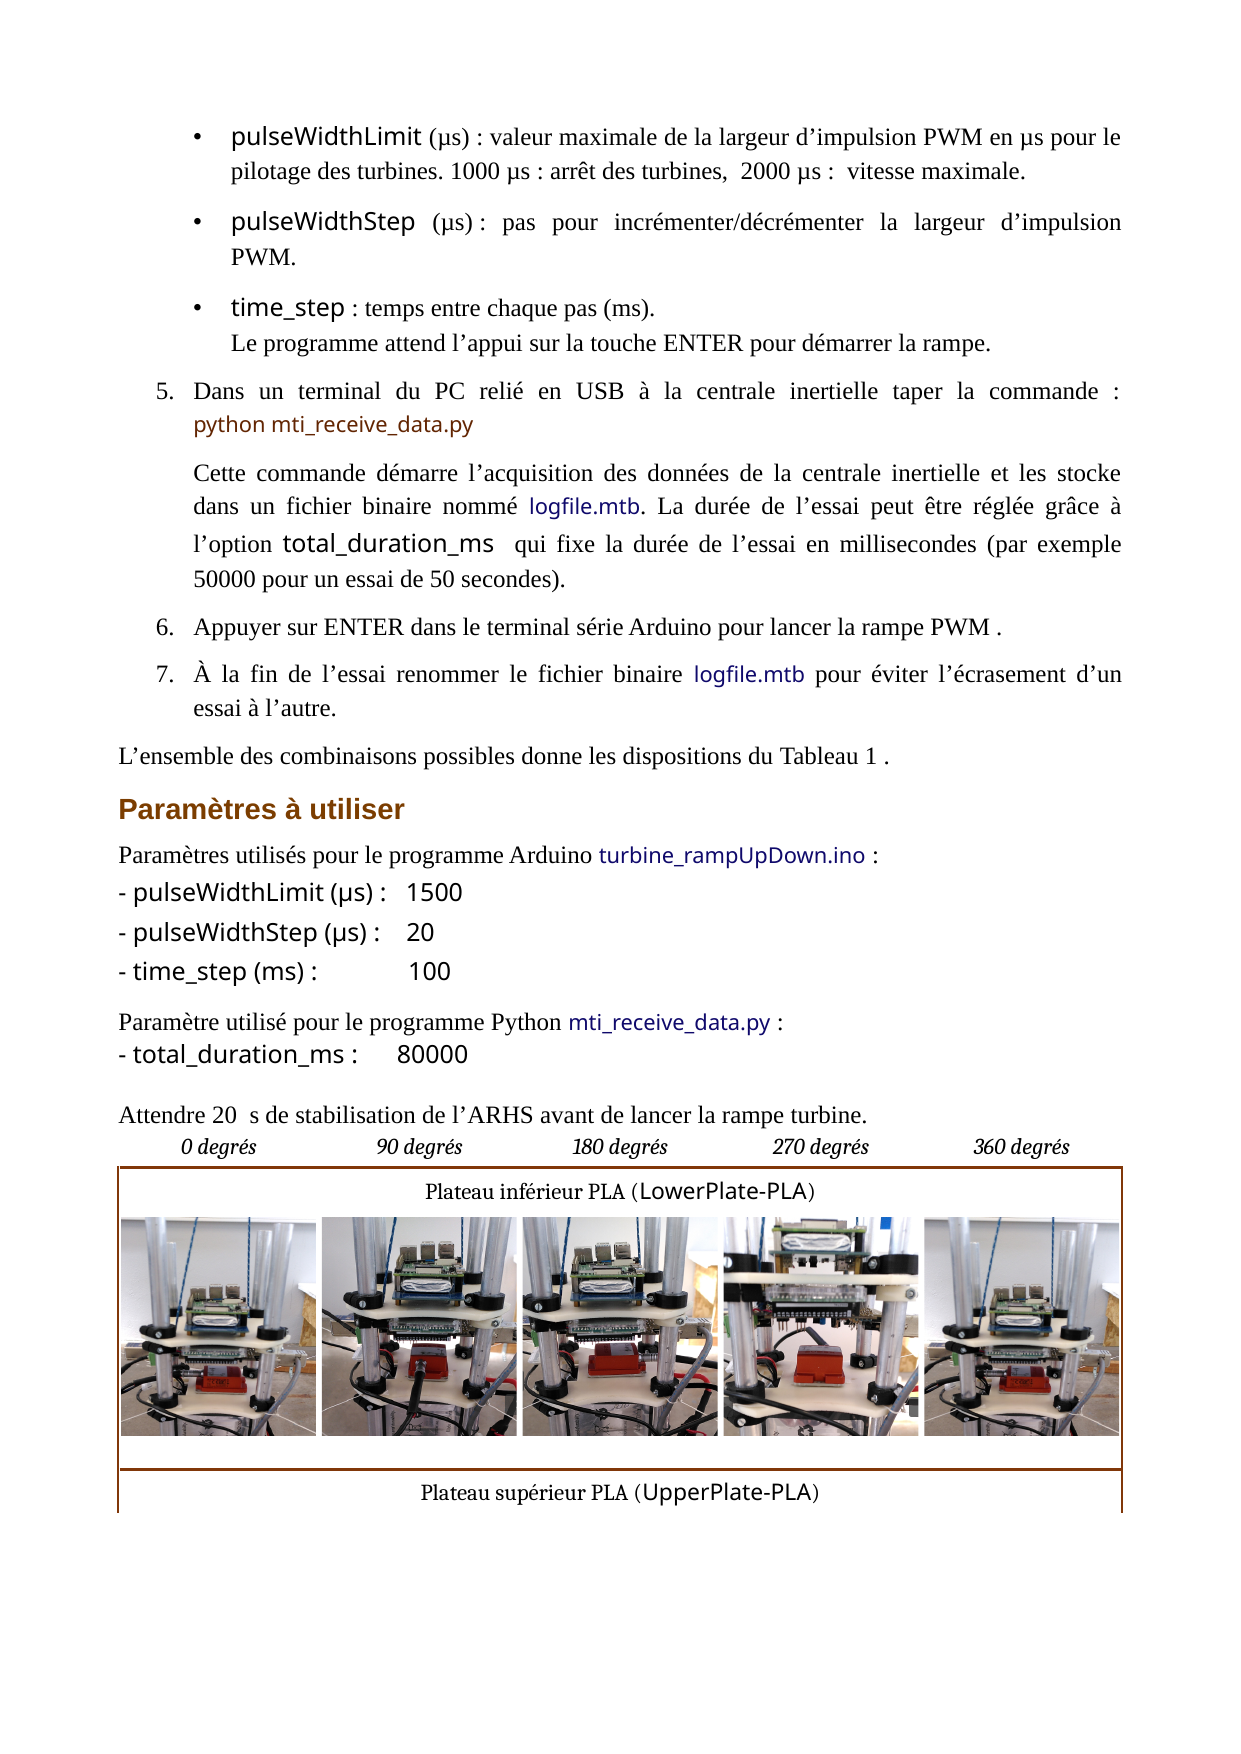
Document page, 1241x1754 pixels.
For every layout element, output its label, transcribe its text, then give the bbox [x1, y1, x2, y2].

subtitle Paramètres à utiliser [118, 792, 1122, 825]
text - total_duration_ms : 80000 [118, 1037, 1122, 1071]
table_cell [720, 1212, 921, 1468]
list Dans un terminal du PC relié en USB à la centrale inertielle taper la commande : python mti_receive_data.py [156, 376, 1122, 439]
list time_step : temps entre chaque pas (ms). Le programme attend l’appui sur la touche ENTER pour démarrer la rampe. [193, 290, 1122, 357]
picture [321, 1217, 517, 1436]
table_header 180 degrés [520, 1129, 720, 1166]
list À la fin de l’essai renommer le fichier binaire logfile.mtb pour éviter l’écrasement d’un essai à l’autre. [156, 659, 1122, 722]
table_header 360 degrés [921, 1129, 1122, 1166]
text Paramètres utilisés pour le programme Arduino turbine_rampUpDown.ino : - pulseWidthLimit (µs) : 1500 - pulseWidthStep (µs) : 20 - time_step (ms) : 100 [118, 840, 1122, 987]
list Cette commande démarre l’acquisition des données de la centrale inertielle et les stocke dans un fichier binaire nommé logfile.mtb. La durée de l’essai peut être réglée grâce à l’option total_duration_ms qui fixe la durée de l’essai en millisecondes (par exemple 50000 pour un essai de 50 secondes). [156, 458, 1122, 593]
list pulseWidthStep (µs) : pas pour incrémenter/décrémenter la largeur d’impulsion PWM. [193, 204, 1122, 271]
picture [121, 1217, 316, 1436]
table_cell [319, 1212, 520, 1468]
table_cell [520, 1212, 720, 1468]
list Appuyer sur ENTER dans le terminal série Arduino pour lancer la rampe PWM . [156, 612, 1122, 641]
text Attendre 20 s de stabilisation de l’ARHS avant de lancer la rampe turbine. [118, 1100, 1122, 1128]
text Paramètre utilisé pour le programme Python mti_receive_data.py : [118, 1007, 1122, 1037]
list pulseWidthLimit (µs) : valeur maximale de la largeur d’impulsion PWM en µs pour le pilotage des turbines. 1000 µs : arrêt des turbines, 2000 µs : vitesse maximale. [193, 118, 1122, 185]
table_cell [921, 1212, 1121, 1468]
picture [522, 1217, 718, 1436]
picture [924, 1217, 1120, 1436]
table_header 0 degrés [118, 1129, 319, 1166]
table_header 270 degrés [720, 1129, 921, 1166]
text L’ensemble des combinaisons possibles donne les dispositions du Tableau 1 . [118, 741, 1122, 770]
table_cell [119, 1212, 319, 1468]
table_cell Plateau supérieur PLA (UpperPlate-PLA) [119, 1469, 1121, 1513]
table_cell Plateau inférieur PLA (LowerPlate-PLA) [119, 1167, 1121, 1212]
picture [723, 1217, 919, 1436]
table_header 90 degrés [319, 1129, 520, 1166]
